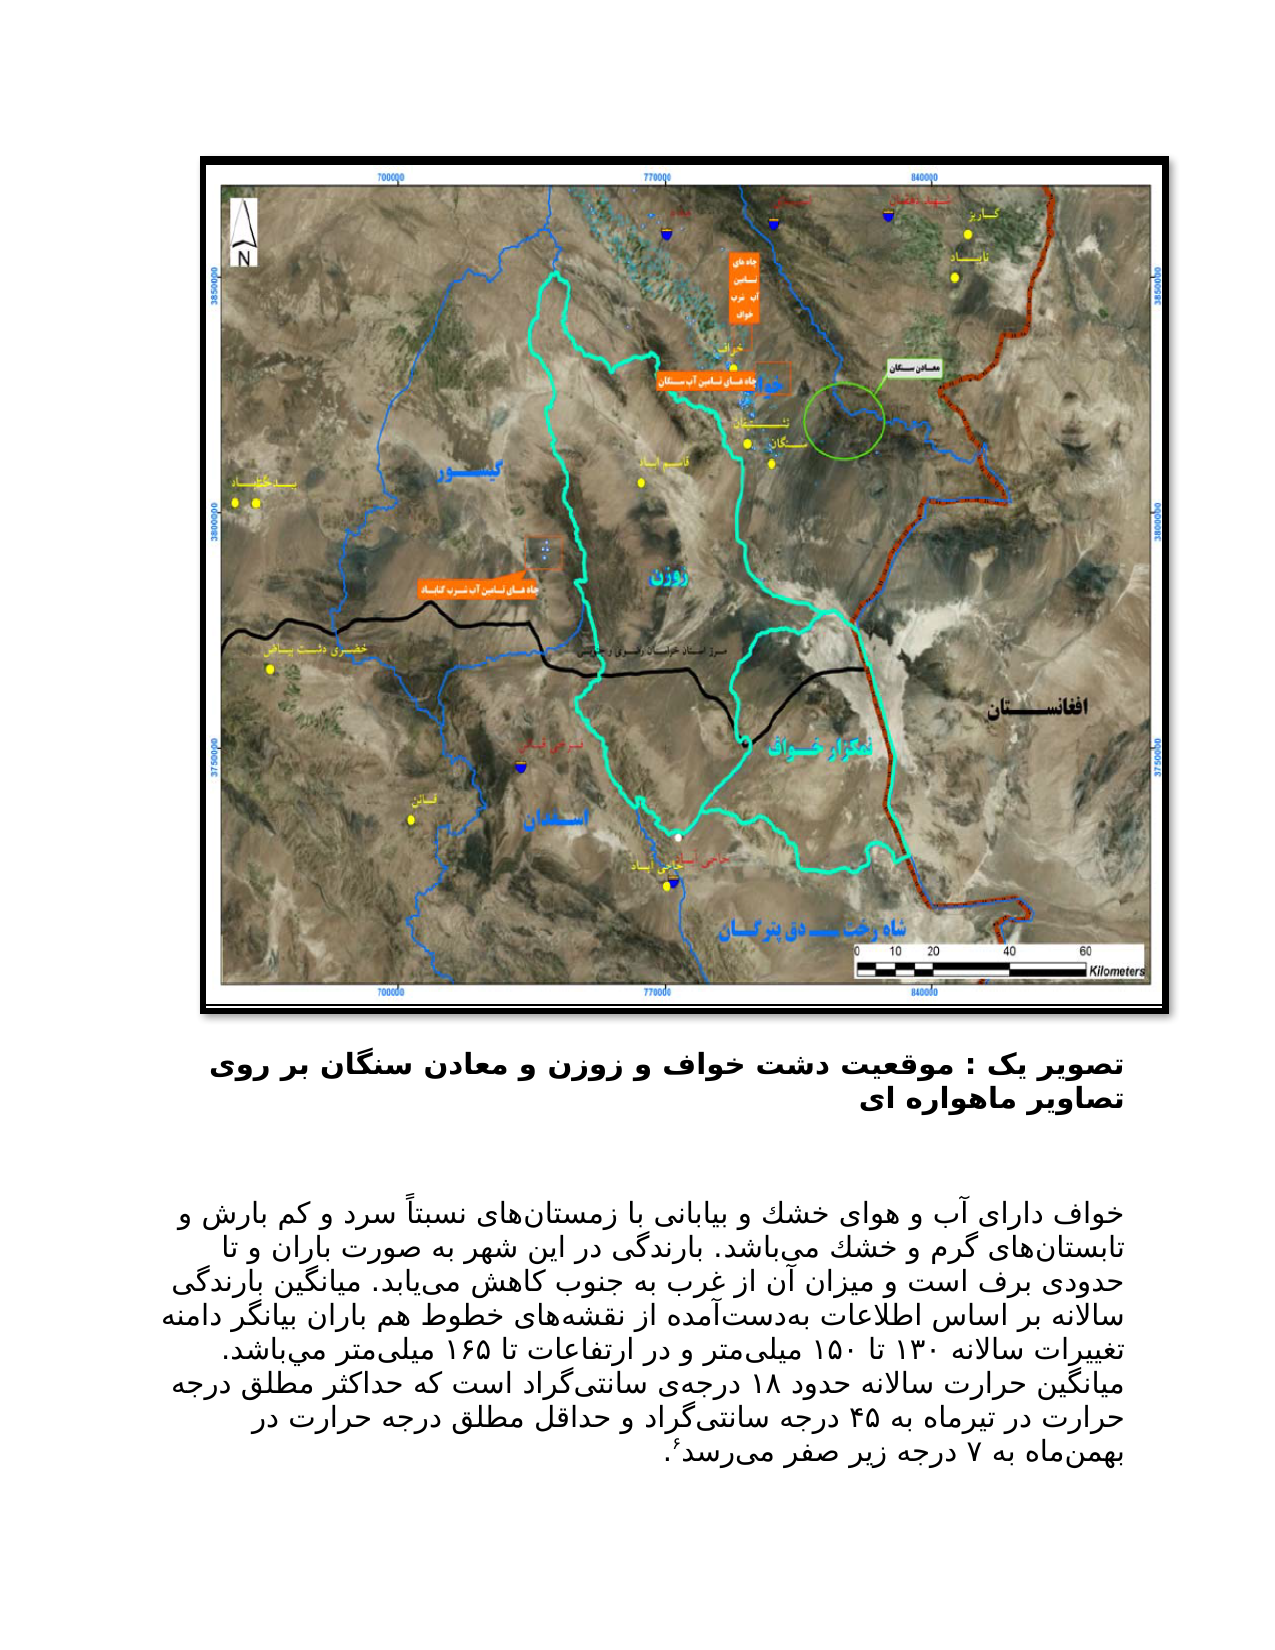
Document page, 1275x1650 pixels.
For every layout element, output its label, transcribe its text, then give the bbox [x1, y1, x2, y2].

picture [206, 163, 1162, 1008]
text تصویر یک : موقعیت دشت خواف و زوزن و معادن سنگان بر روی تصاویر ماهواره ای [150, 150, 1125, 1115]
text خواف دارای آب و هوای خشك و بیابانی با زمستان‌های نسبتاً سرد و كم بارش و تابستان‌های گرم و خشك می‌باشد. بارندگی در این شهر به صورت باران و تا حدودی برف است و میزان آن از غرب به جنوب كاهش می‌یابد. میانگین بارندگی سالانه بر اساس اطلاعات به‌دست‌آمده از نقشه‌های خطوط هم باران بیانگر دامنه تغییرات سالانه‌ ۱۳۰ تا ۱۵۰ میلی‌متر و در ارتفاعات تا ۱۶۵ میلی‌متر مي‌باشد. میانگین حرارت سالانه حدود ۱۸ درجه‌ی سانتی‌گراد است كه حداكثر مطلق درجه‌ حرارت در تیرماه به ۴۵ درجه سانتی‌گراد و حداقل مطلق درجه حرارت در بهمن‌ماه به ۷ درجه زیر صفر می‌رسد۶. [150, 1196, 1125, 1468]
